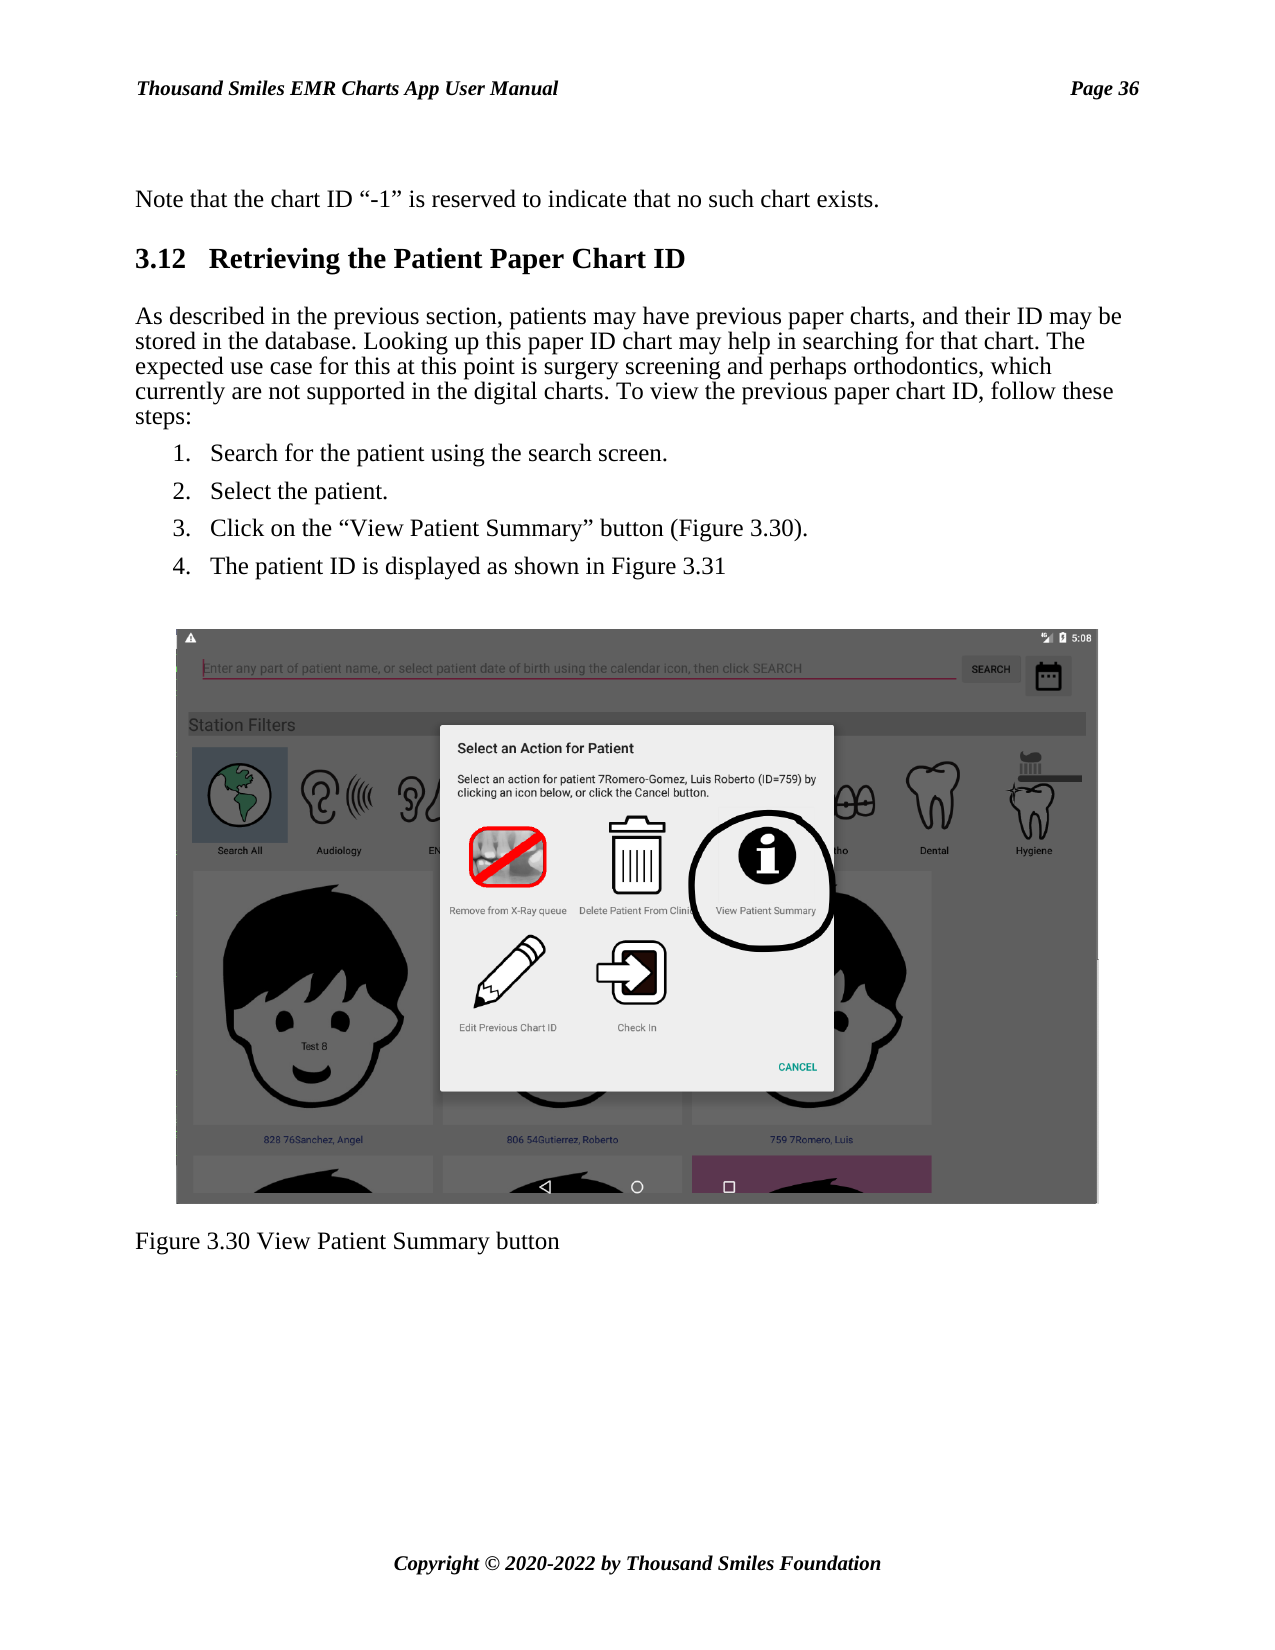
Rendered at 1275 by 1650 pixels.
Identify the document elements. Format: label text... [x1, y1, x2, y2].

picture [176, 629, 1099, 1204]
list Search for the patient using the search screen. [172, 442, 1140, 467]
list Click on the “View Patient Summary” button (Figure 3.30). [172, 517, 1140, 542]
text Figure 3.30 View Patient Summary button [135, 1229, 1140, 1254]
list Select the patient. [172, 479, 1140, 504]
text Note that the chart ID “-1” is reserved to indicate that no such chart exists. [135, 187, 1140, 212]
text As described in the previous section, patients may have previous paper charts, and their ID may be stored in the database. Looking up this paper ID chart may help in searching for that chart. The expected use case for this at this point is surgery screening and perhaps orthodontics, which currently are not supported in the digital charts. To view the previous paper chart ID, follow these steps: [135, 304, 1140, 429]
list The patient ID is displayed as shown in Figure 3.31 [172, 554, 1140, 579]
subtitle Retrieving the Patient Paper Chart ID [135, 242, 1140, 275]
